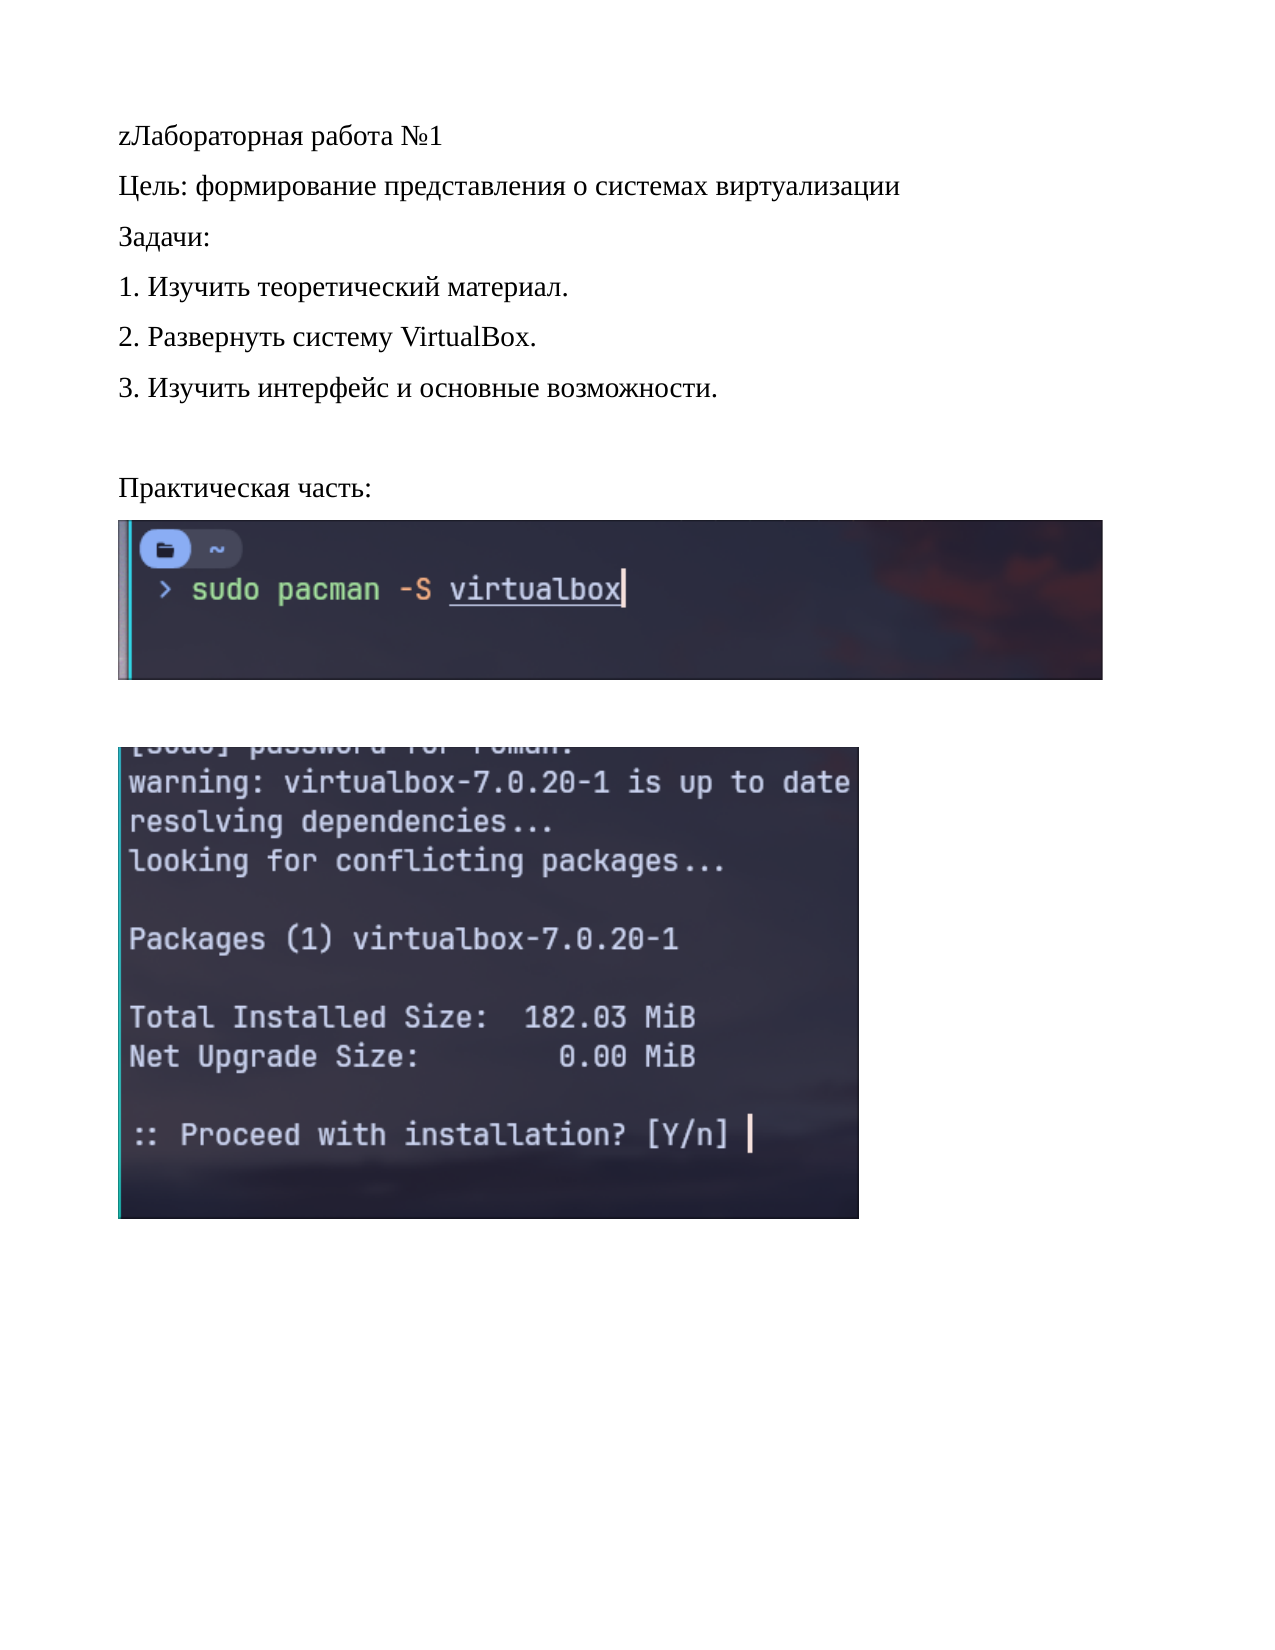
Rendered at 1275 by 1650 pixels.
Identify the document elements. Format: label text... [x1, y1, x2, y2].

text zЛабораторная работа №1 [118, 118, 1157, 152]
text Практическая часть: [118, 470, 1157, 504]
text Цель: формирование представления о системах виртуализации [118, 168, 1157, 202]
picture [118, 747, 859, 1219]
text 1. Изучить теоретический материал. [118, 269, 1157, 303]
picture [118, 520, 1103, 680]
text 2. Развернуть систему VirtualBox. [118, 319, 1157, 353]
text Задачи: [118, 219, 1157, 252]
text 3. Изучить интерфейс и основные возможности. [118, 370, 1157, 403]
